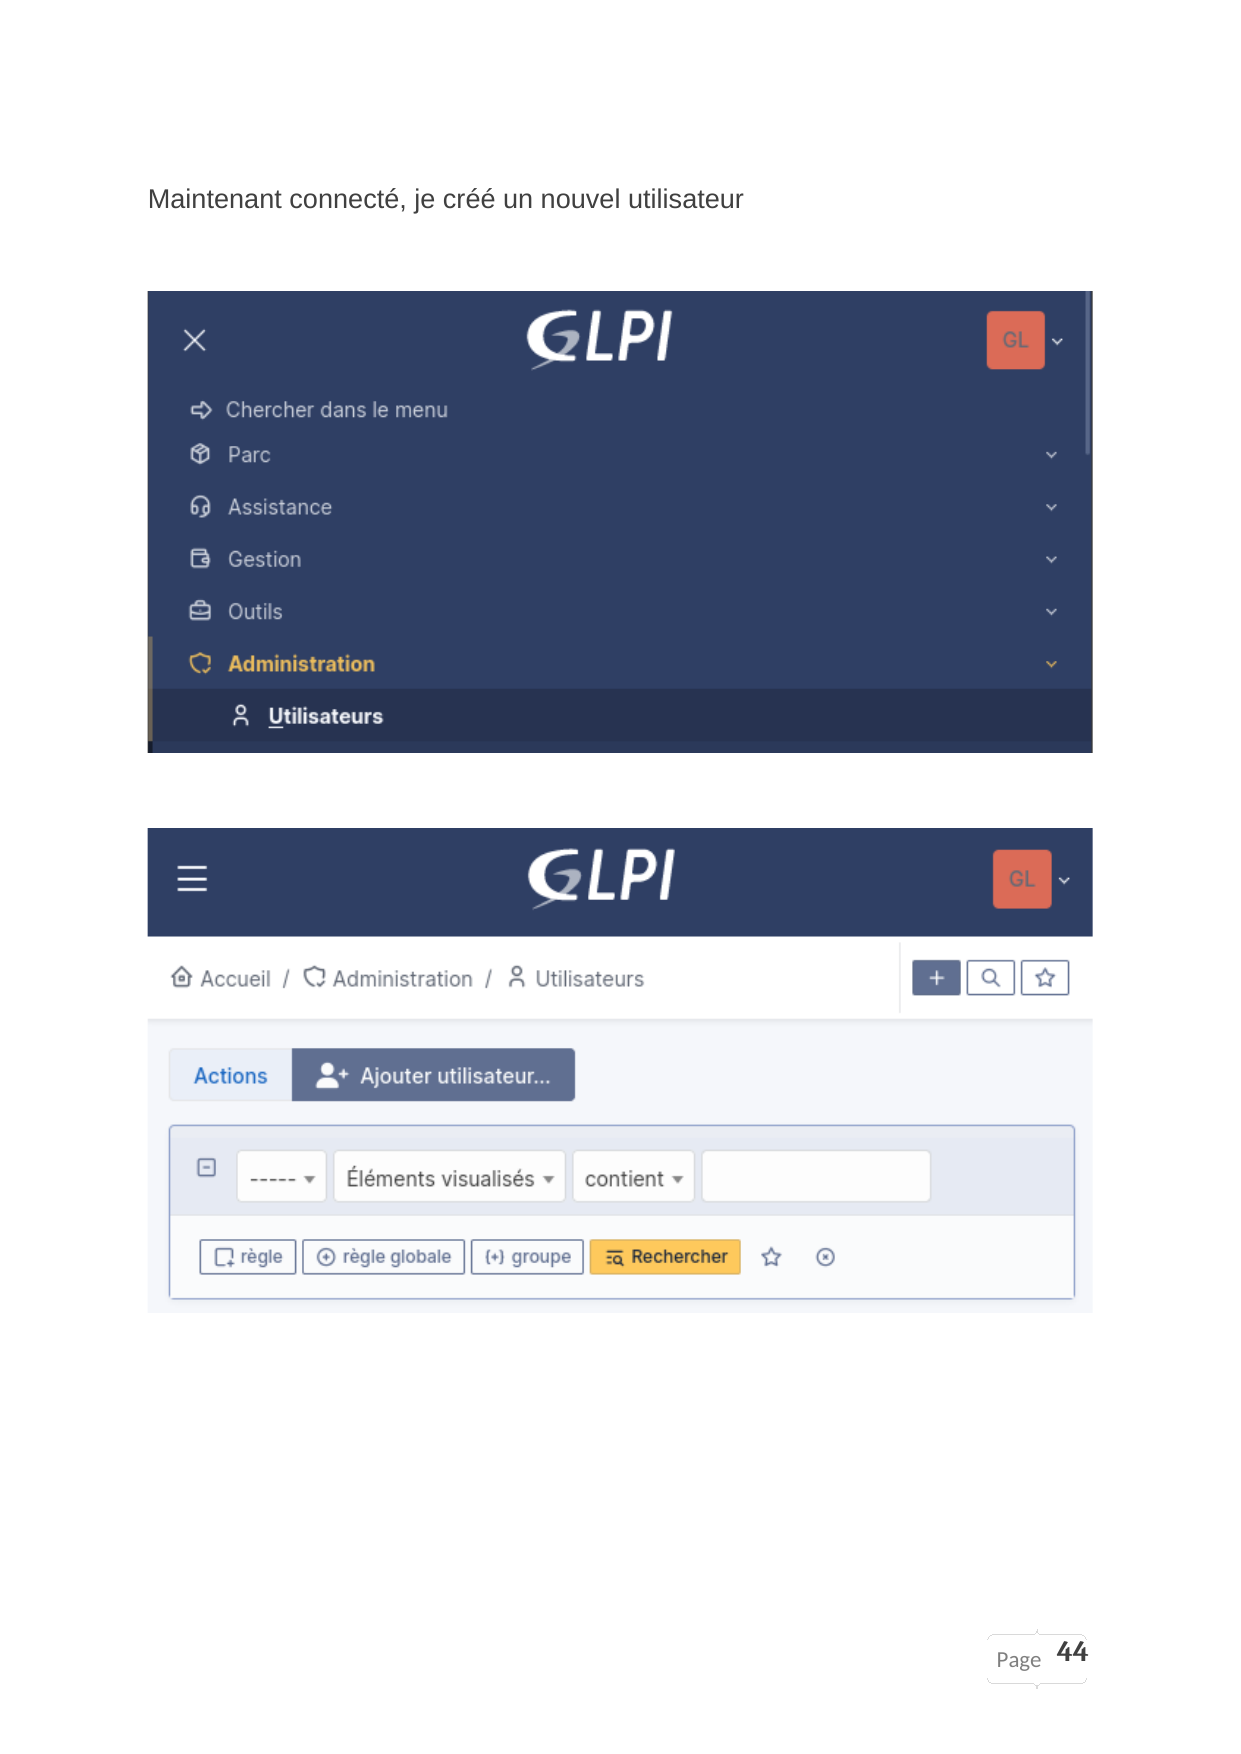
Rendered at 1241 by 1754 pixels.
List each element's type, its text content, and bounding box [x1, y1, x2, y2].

picture [147, 828, 1093, 1313]
text [148, 1313, 1093, 1600]
picture [147, 291, 1093, 753]
text [148, 753, 1093, 828]
text Maintenant connecté, je créé un nouvel utilisateur [148, 148, 1093, 291]
